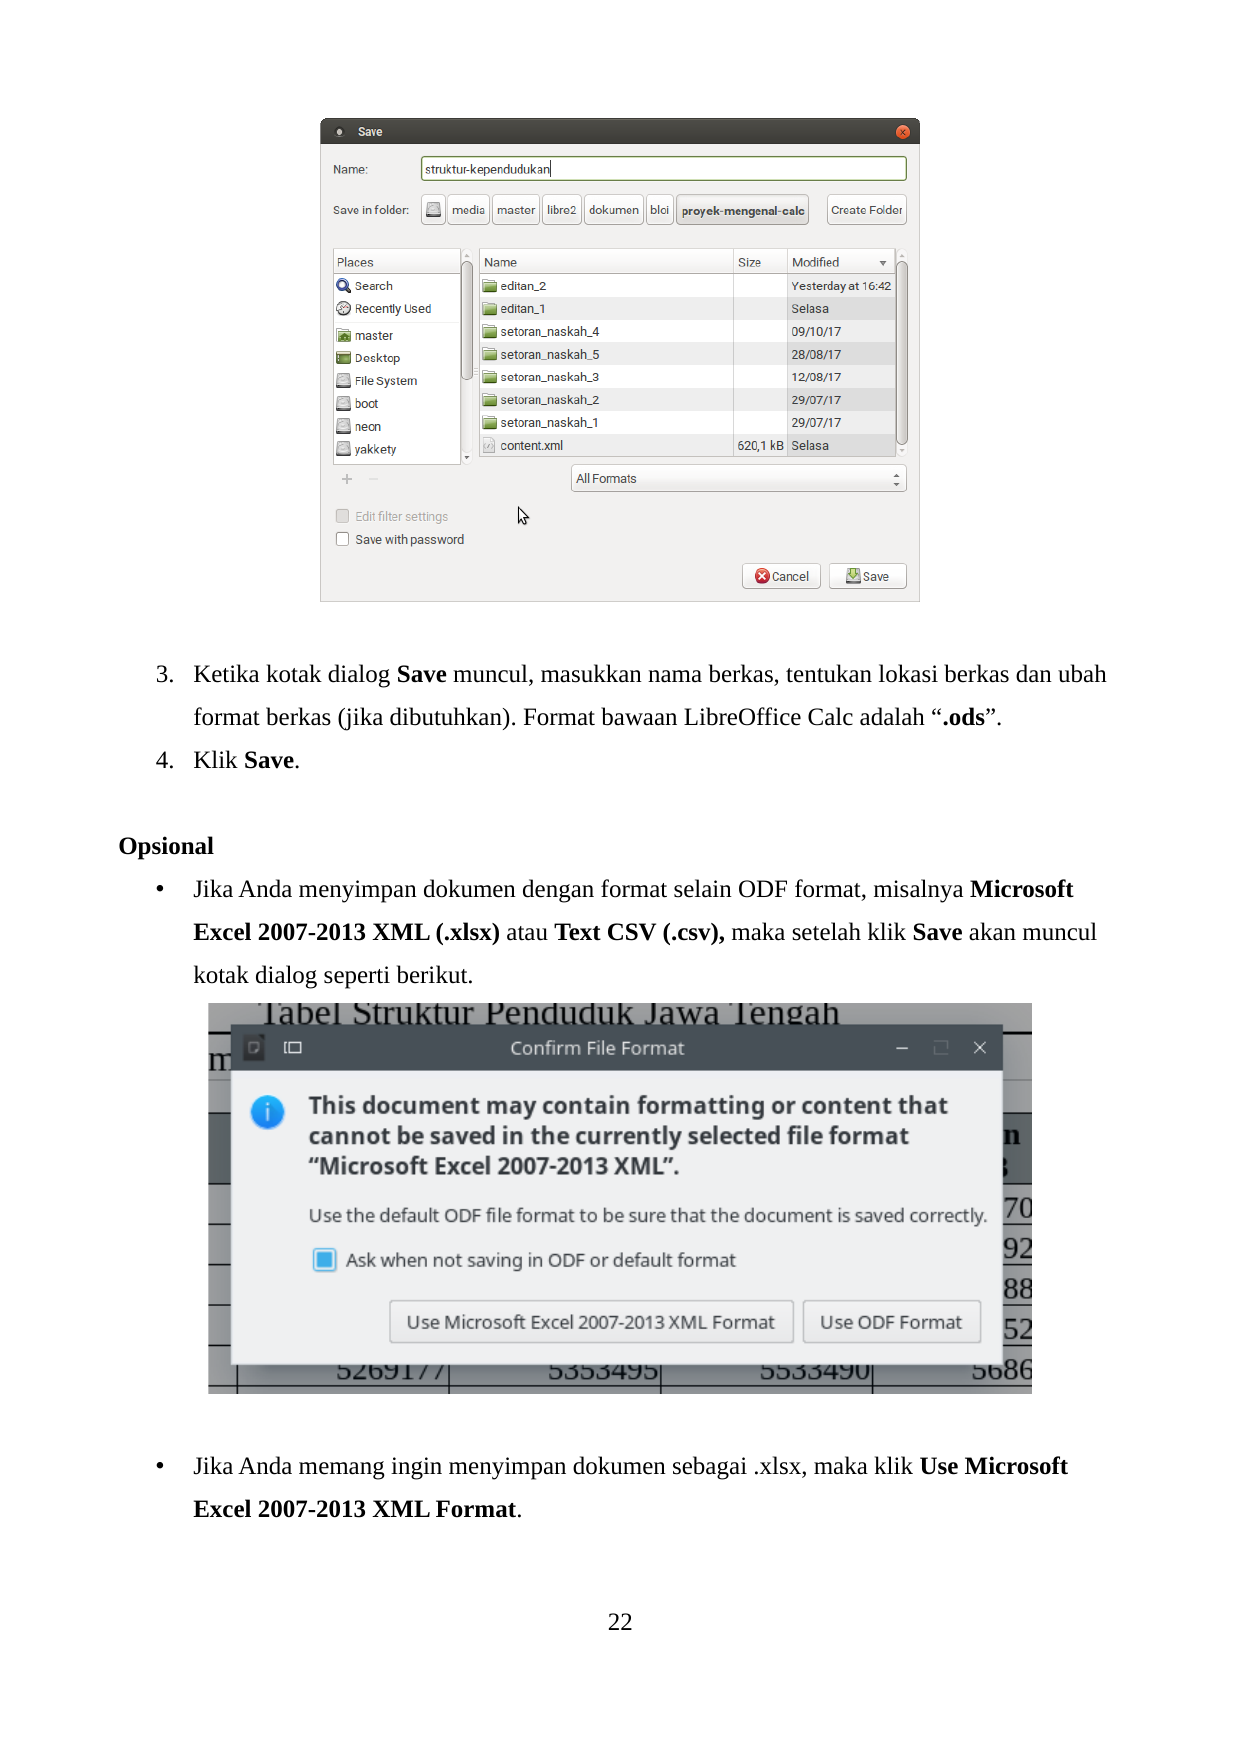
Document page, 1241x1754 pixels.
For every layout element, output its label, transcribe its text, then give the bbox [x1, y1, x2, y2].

list Jika Anda memang ingin menyimpan dokumen sebagai .xlsx, maka klik Use Microsoft Excel 2007-2013 XML Format. [156, 1451, 1122, 1523]
list Ketika kotak dialog Save muncul, masukkan nama berkas, tentukan lokasi berkas dan ubah format berkas (jika dibutuhkan). Format bawaan LibreOffice Calc adalah “.ods”. [156, 659, 1122, 731]
picture [320, 118, 920, 602]
list Jika Anda menyimpan dokumen dengan format selain ODF format, misalnya Microsoft Excel 2007-2013 XML (.xlsx) atau Text CSV (.csv), maka setelah klik Save akan muncul kotak dialog seperti berikut. [156, 874, 1122, 989]
list Klik Save. [156, 745, 1122, 774]
picture [208, 1003, 1032, 1394]
text Opsional [118, 831, 1122, 860]
